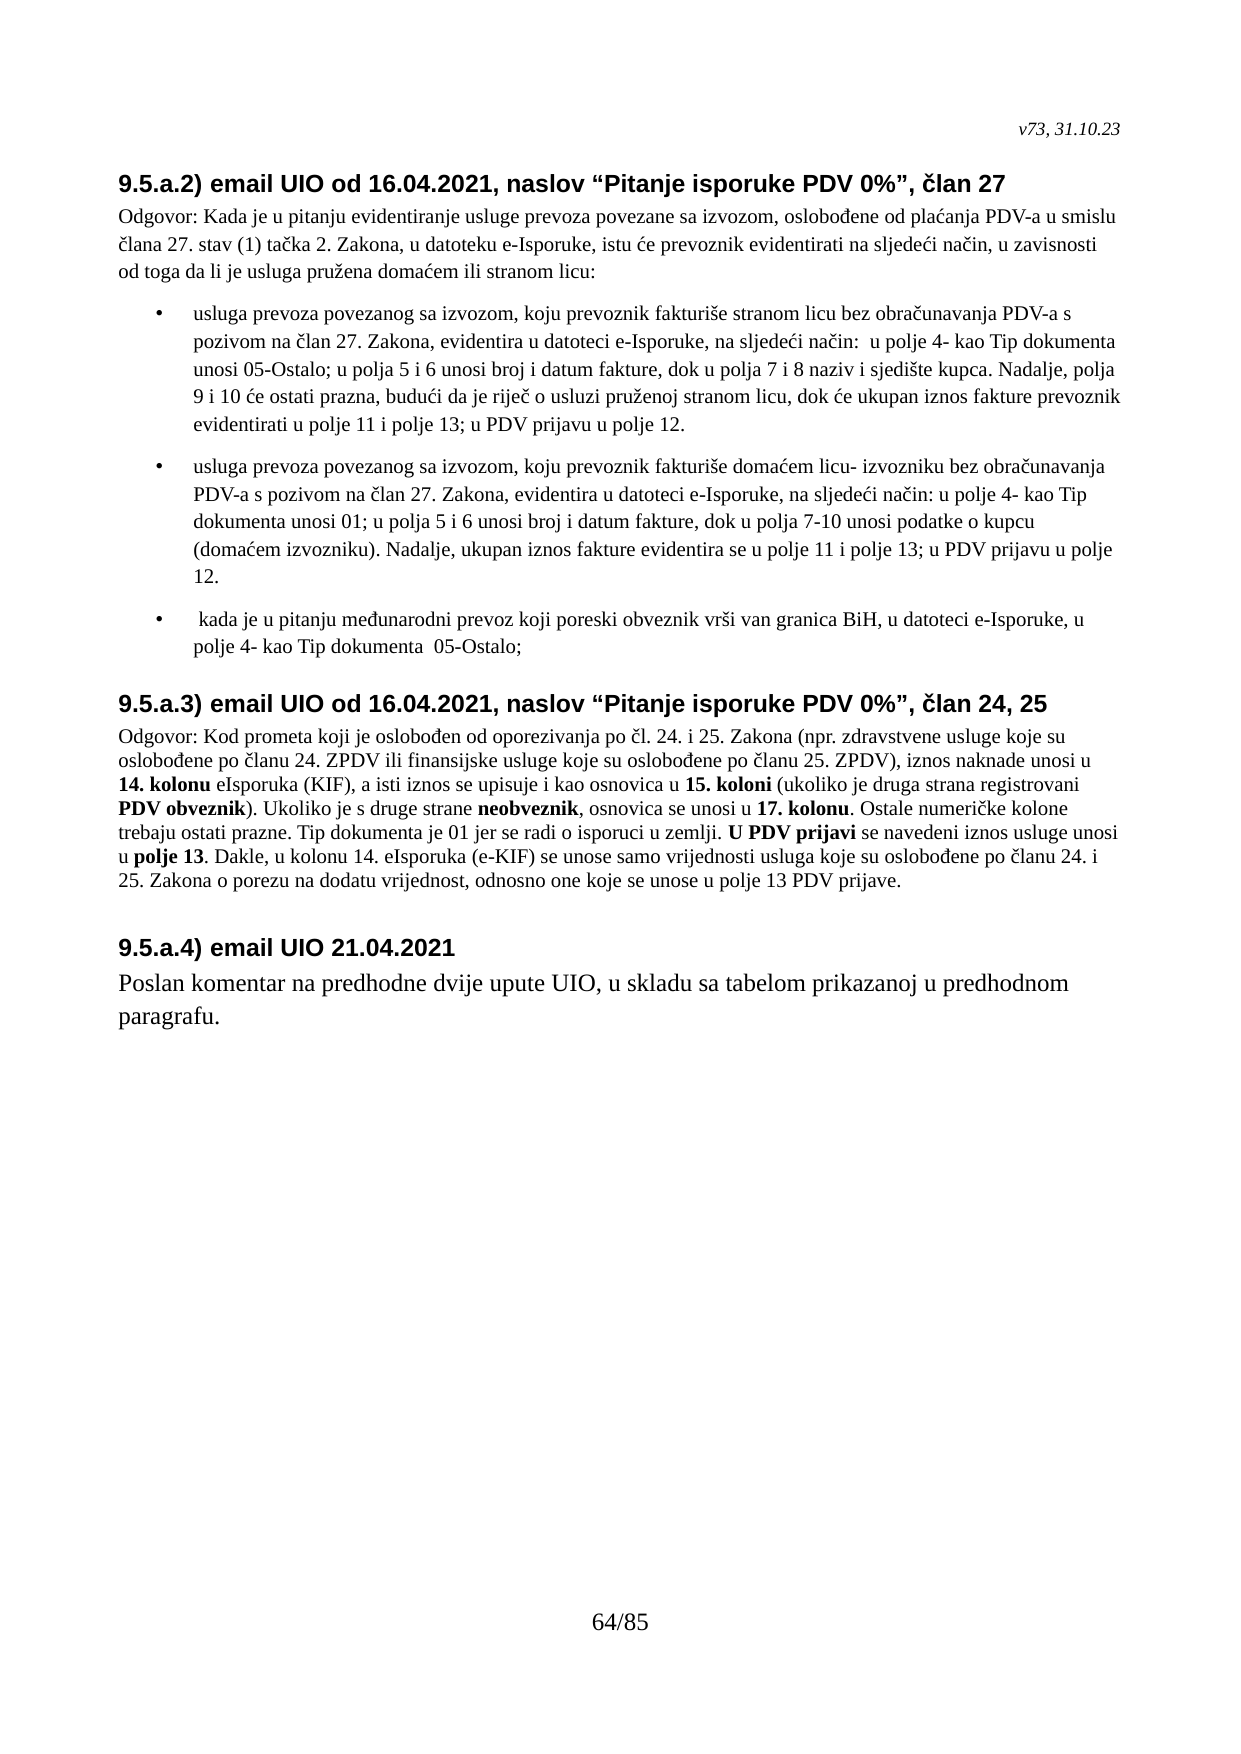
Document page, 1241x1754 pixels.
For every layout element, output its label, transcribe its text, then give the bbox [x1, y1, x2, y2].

text Odgovor: Kod prometa koji je oslobođen od oporezivanja po čl. 24. i 25. Zakona (npr. zdravstvene usluge koje su oslobođene po članu 24. ZPDV ili finansijske usluge koje su oslobođene po članu 25. ZPDV), iznos naknade unosi u 14. kolonu eIsporuka (KIF), a isti iznos se upisuje i kao osnovica u 15. koloni (ukoliko je druga strana registrovani PDV obveznik). Ukoliko je s druge strane neobveznik, osnovica se unosi u 17. kolonu. Ostale numeričke kolone trebaju ostati prazne. Tip dokumenta je 01 jer se radi o isporuci u zemlji. U PDV prijavi se navedeni iznos usluge unosi u polje 13. Dakle, u kolonu 14. eIsporuka (e-KIF) se unose samo vrijednosti usluga koje su oslobođene po članu 24. i 25. Zakona o porezu na dodatu vrijednost, odnosno one koje se unose u polje 13 PDV prijave. [118, 724, 1122, 892]
subtitle email UIO od 16.04.2021, naslov “Pitanje isporuke PDV 0%”, član 24, 25 [118, 689, 1122, 717]
list usluga prevoza povezanog sa izvozom, koju prevoznik fakturiše domaćem licu- izvozniku bez obračunavanja PDV-a s pozivom na član 27. Zakona, evidentira u datoteci e-Isporuke, na sljedeći način: u polje 4- kao Tip dokumenta unosi 01; u polja 5 i 6 unosi broj i datum fakture, dok u polja 7-10 unosi podatke o kupcu (domaćem izvozniku). Nadalje, ukupan iznos fakture evidentira se u polje 11 i polje 13; u PDV prijavu u polje 12. [156, 454, 1122, 588]
list usluga prevoza povezanog sa izvozom, koju prevoznik fakturiše stranom licu bez obračunavanja PDV-a s pozivom na član 27. Zakona, evidentira u datoteci e-Isporuke, na sljedeći način: u polje 4- kao Tip dokumenta unosi 05-Ostalo; u polja 5 i 6 unosi broj i datum fakture, dok u polja 7 i 8 naziv i sjedište kupca. Nadalje, polja 9 i 10 će ostati prazna, budući da je riječ o usluzi pruženoj stranom licu, dok će ukupan iznos fakture prevoznik evidentirati u polje 11 i polje 13; u PDV prijavu u polje 12. [156, 301, 1122, 436]
subtitle email UIO od 16.04.2021, naslov “Pitanje isporuke PDV 0%”, član 27 [118, 169, 1122, 198]
subtitle Poslan komentar na predhodne dvije upute UIO, u skladu sa tabelom prikazanoj u predhodnom paragrafu. [118, 968, 1122, 1030]
subtitle email UIO 21.04.2021 [118, 933, 1122, 962]
text Odgovor: Kada je u pitanju evidentiranje usluge prevoza povezane sa izvozom, oslobođene od plaćanja PDV-a u smislu člana 27. stav (1) tačka 2. Zakona, u datoteku e-Isporuke, istu će prevoznik evidentirati na sljedeći način, u zavisnosti od toga da li je usluga pružena domaćem ili stranom licu: [118, 204, 1122, 283]
list kada je u pitanju međunarodni prevoz koji poreski obveznik vrši van granica BiH, u datoteci e-Isporuke, u polje 4- kao Tip dokumenta 05-Ostalo; [156, 607, 1122, 658]
